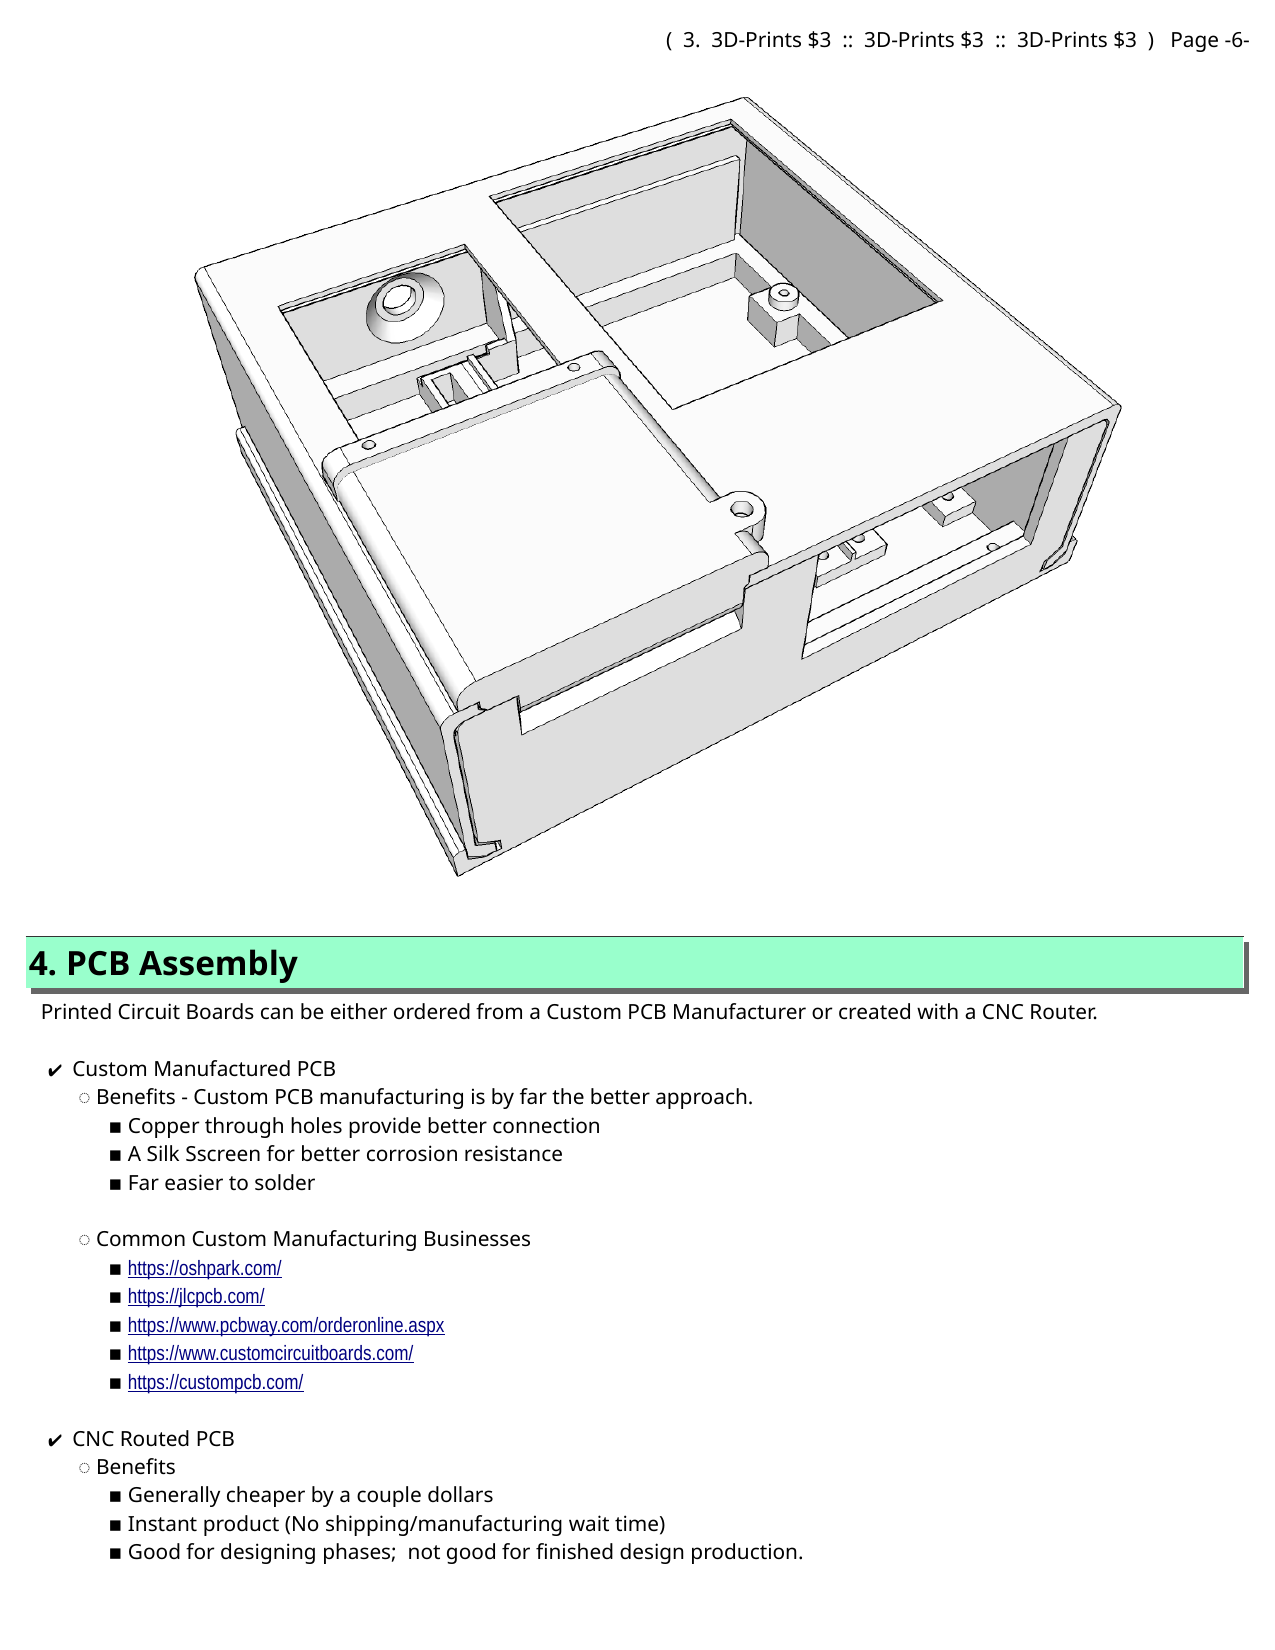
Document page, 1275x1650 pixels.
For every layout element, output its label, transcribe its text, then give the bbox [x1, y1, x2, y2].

subtitle PCB Assembly [26, 937, 1243, 988]
list Common Custom Manufacturing Businesses [78, 1224, 1249, 1253]
list Benefits [78, 1452, 1249, 1481]
list Benefits - Custom PCB manufacturing is by far the better approach. [78, 1082, 1249, 1111]
list Generally cheaper by a couple dollars [108, 1481, 1249, 1509]
list https://oshpark.com/ [108, 1253, 1249, 1281]
list Instant product (No shipping/manufacturing wait time) [108, 1509, 1249, 1537]
list Copper through holes provide better connection [108, 1111, 1249, 1139]
list https://jlcpcb.com/ [108, 1281, 1249, 1310]
list CNC Routed PCB [48, 1424, 1249, 1452]
list https://www.customcircuitboards.com/ [108, 1338, 1249, 1367]
text Printed Circuit Boards can be either ordered from a Custom PCB Manufacturer or created with a CNC Router. [41, 997, 1249, 1026]
list Far easier to solder [108, 1168, 1249, 1196]
list A Silk Sscreen for better corrosion resistance [108, 1139, 1249, 1168]
picture [33, 83, 1242, 886]
list https://custompcb.com/ [108, 1367, 1249, 1395]
list Custom Manufactured PCB [48, 1054, 1249, 1082]
list Good for designing phases; not good for finished design production. [108, 1537, 1249, 1566]
list https://www.pcbway.com/orderonline.aspx [108, 1310, 1249, 1338]
